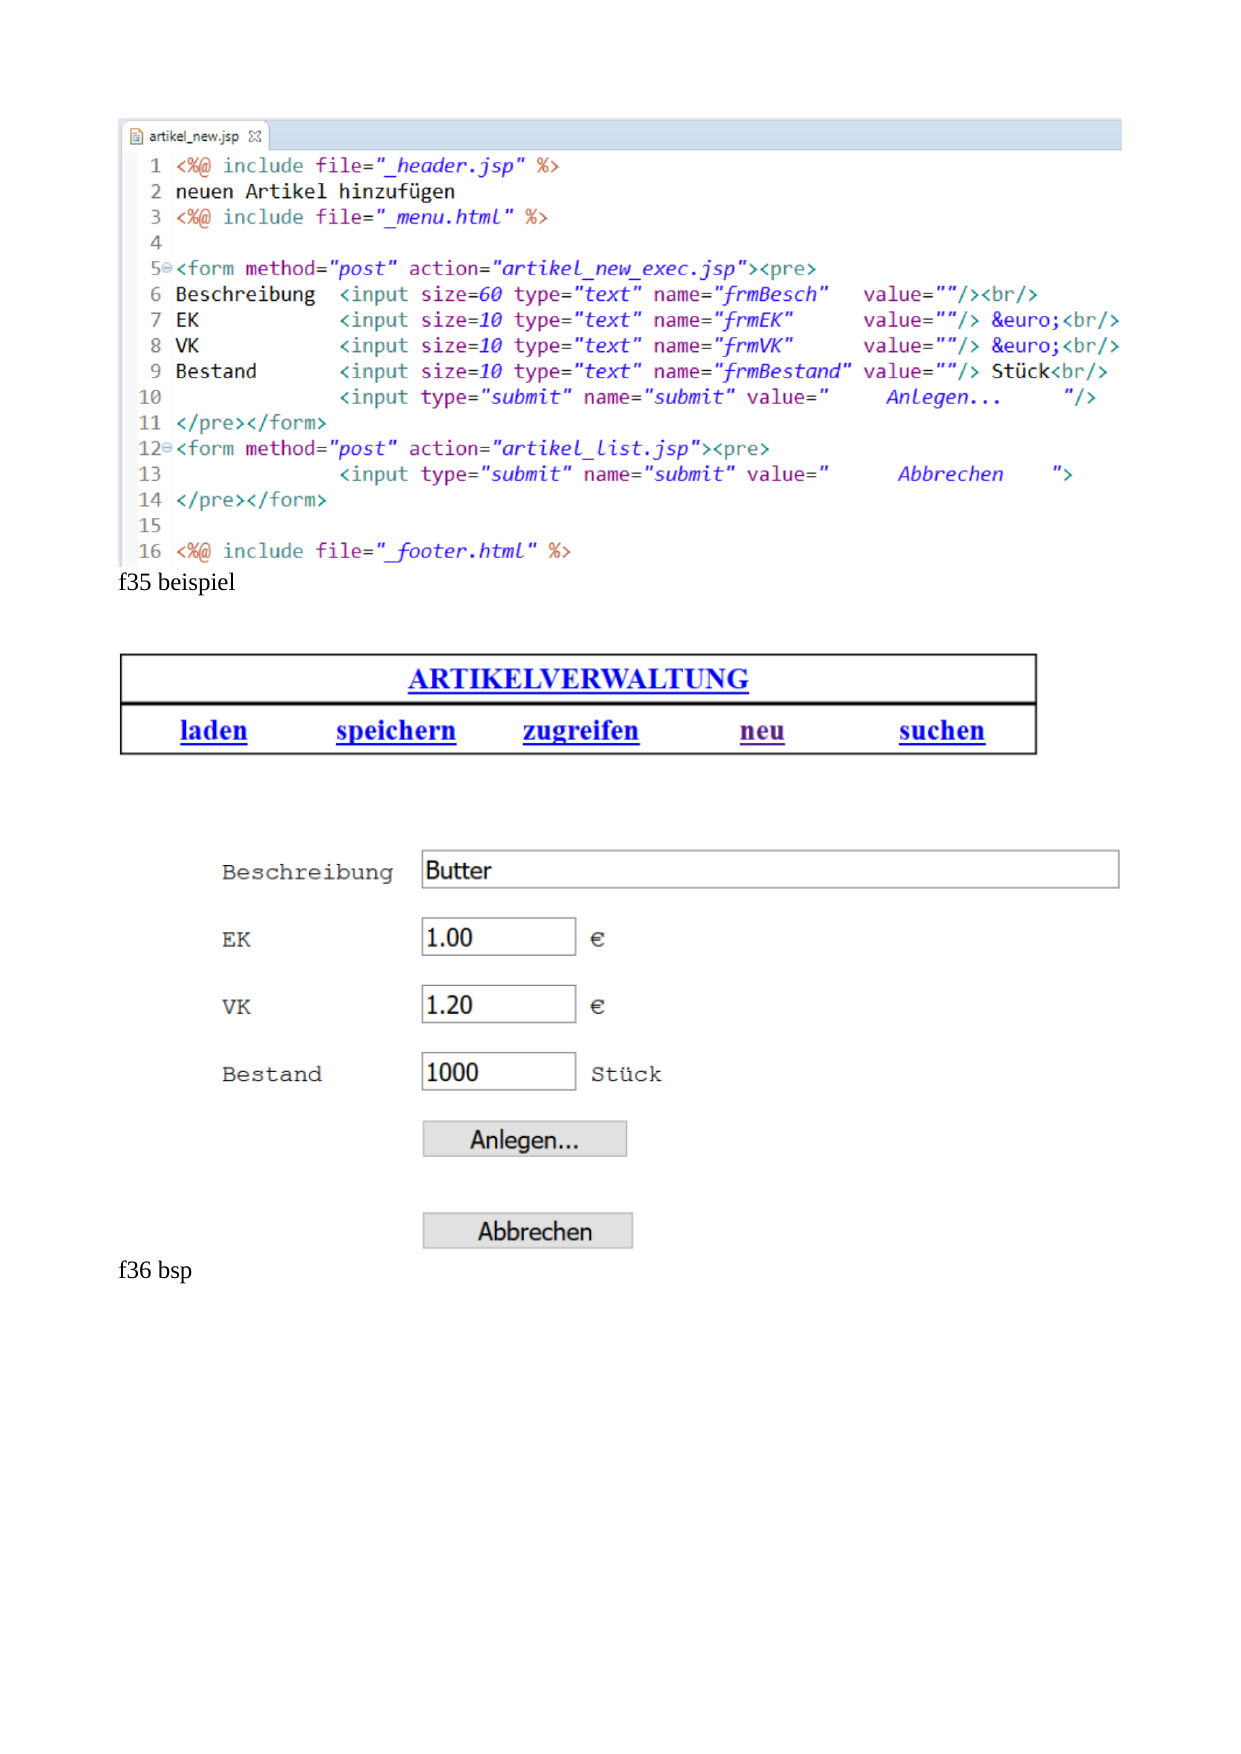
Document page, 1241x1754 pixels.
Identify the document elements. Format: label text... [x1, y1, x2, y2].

picture [118, 118, 1122, 568]
text f35 beispiel [118, 568, 1122, 596]
text f36 bsp [118, 1256, 1122, 1284]
picture [118, 653, 1122, 1256]
